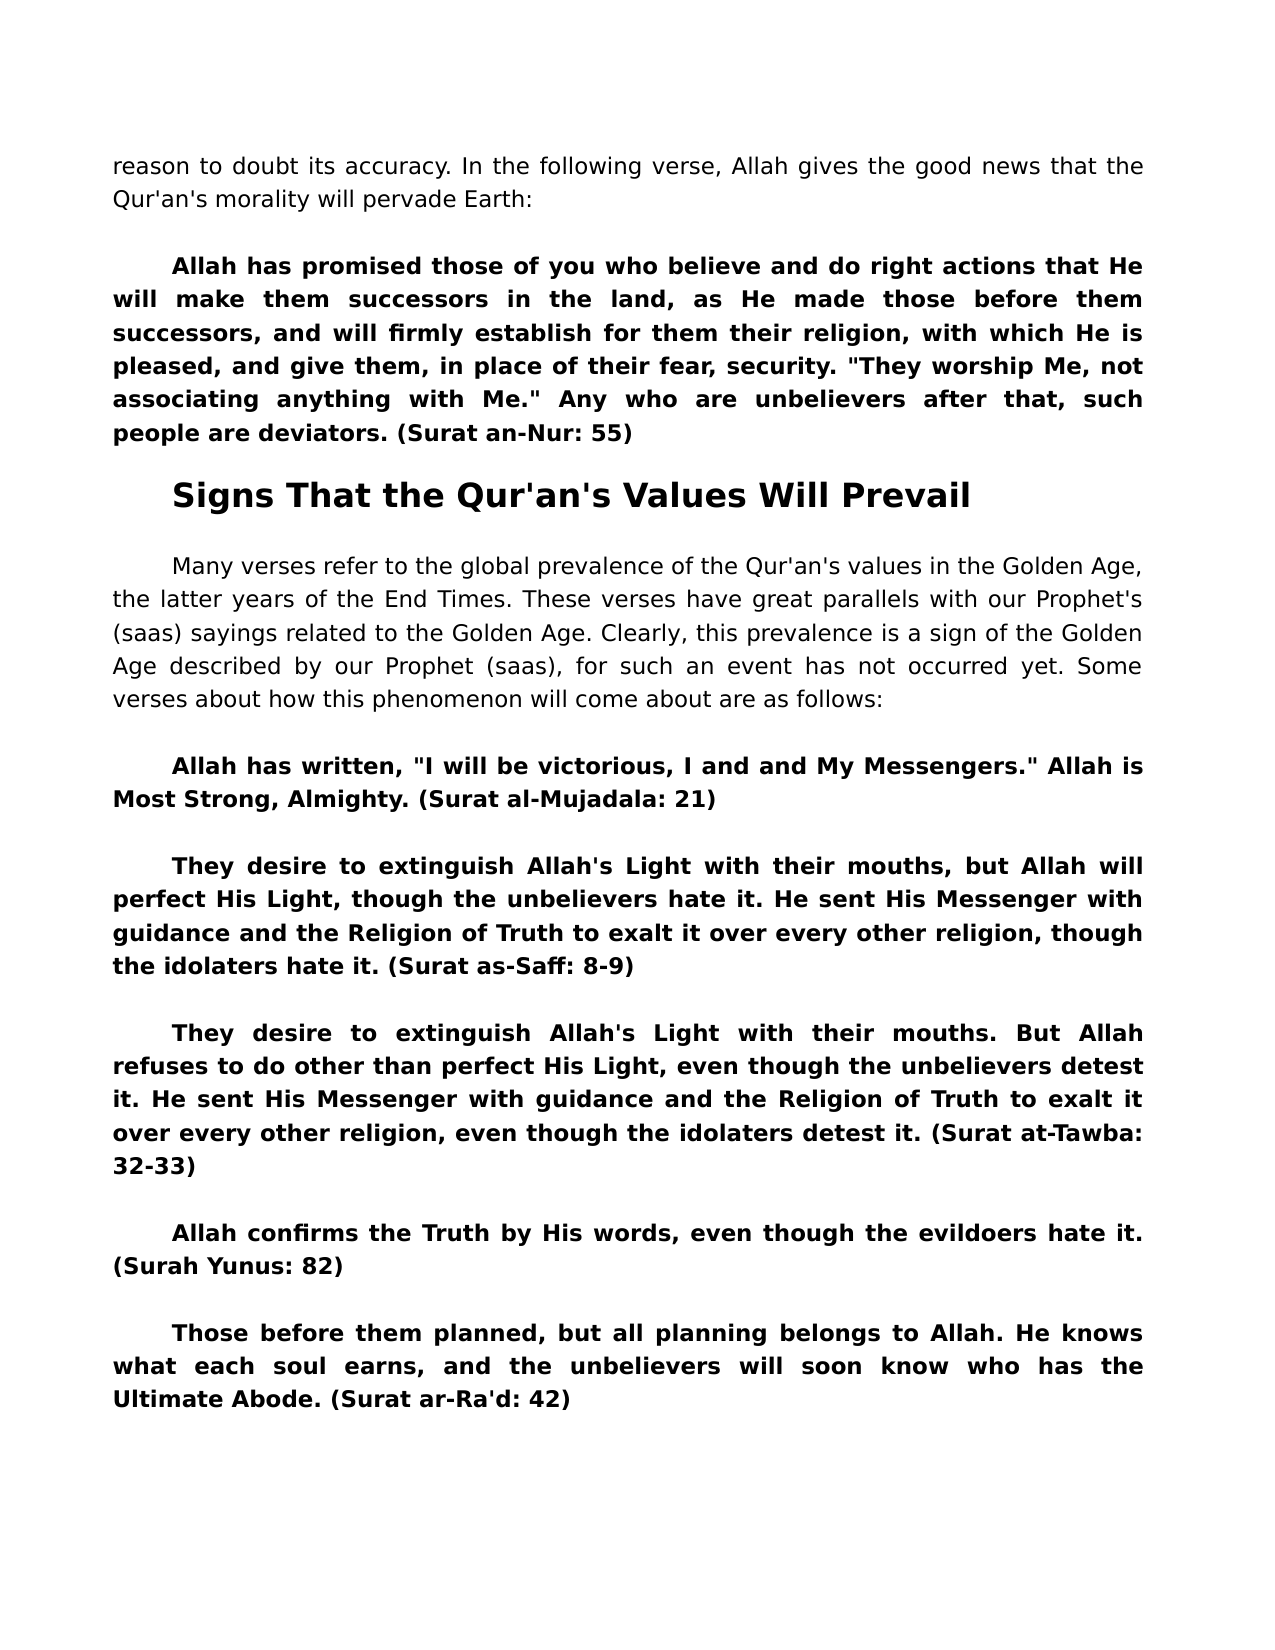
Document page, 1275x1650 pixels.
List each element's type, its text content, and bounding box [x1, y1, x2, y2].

text Allah has written, "I will be victorious, I and and My Messengers." Allah is Most Strong, Almighty. (Surat al-Mujadala: 21) [112, 748, 1145, 814]
text They desire to extinguish Allah's Light with their mouths. But Allah refuses to do other than perfect His Light, even though the unbelievers detest it. He sent His Messenger with guidance and the Religion of Truth to exalt it over every other religion, even though the idolaters detest it. (Surat at-Tawba: 32-33) [112, 1014, 1145, 1181]
text reason to doubt its accuracy. In the following verse, Allah gives the good news that the Qur'an's morality will pervade Earth: [112, 148, 1145, 214]
text They desire to extinguish Allah's Light with their mouths, but Allah will perfect His Light, though the unbelievers hate it. He sent His Messenger with guidance and the Religion of Truth to exalt it over every other religion, though the idolaters hate it. (Surat as-Saff: 8-9) [112, 848, 1145, 981]
text Many verses refer to the global prevalence of the Qur'an's values in the Golden Age, the latter years of the End Times. These verses have great parallels with our Prophet's (saas) sayings related to the Golden Age. Clearly, this prevalence is a sign of the Golden Age described by our Prophet (saas), for such an event has not occurred yet. Some verses about how this phenomenon will come about are as follows: [112, 548, 1145, 714]
text Allah confirms the Truth by His words, even though the evildoers hate it. (Surah Yunus: 82) [112, 1214, 1145, 1281]
text Those before them planned, but all planning belongs to Allah. He knows what each soul earns, and the unbelievers will soon know who has the Ultimate Abode. (Surat ar-Ra'd: 42) [112, 1314, 1145, 1414]
text Signs That the Qur'an's Values Will Prevail [112, 481, 1145, 514]
text Allah has promised those of you who believe and do right actions that He will make them successors in the land, as He made those before them successors, and will firmly establish for them their religion, with which He is pleased, and give them, in place of their fear, security. "They worship Me, not associating anything with Me." Any who are unbelievers after that, such people are deviators. (Surat an-Nur: 55) [112, 248, 1145, 448]
